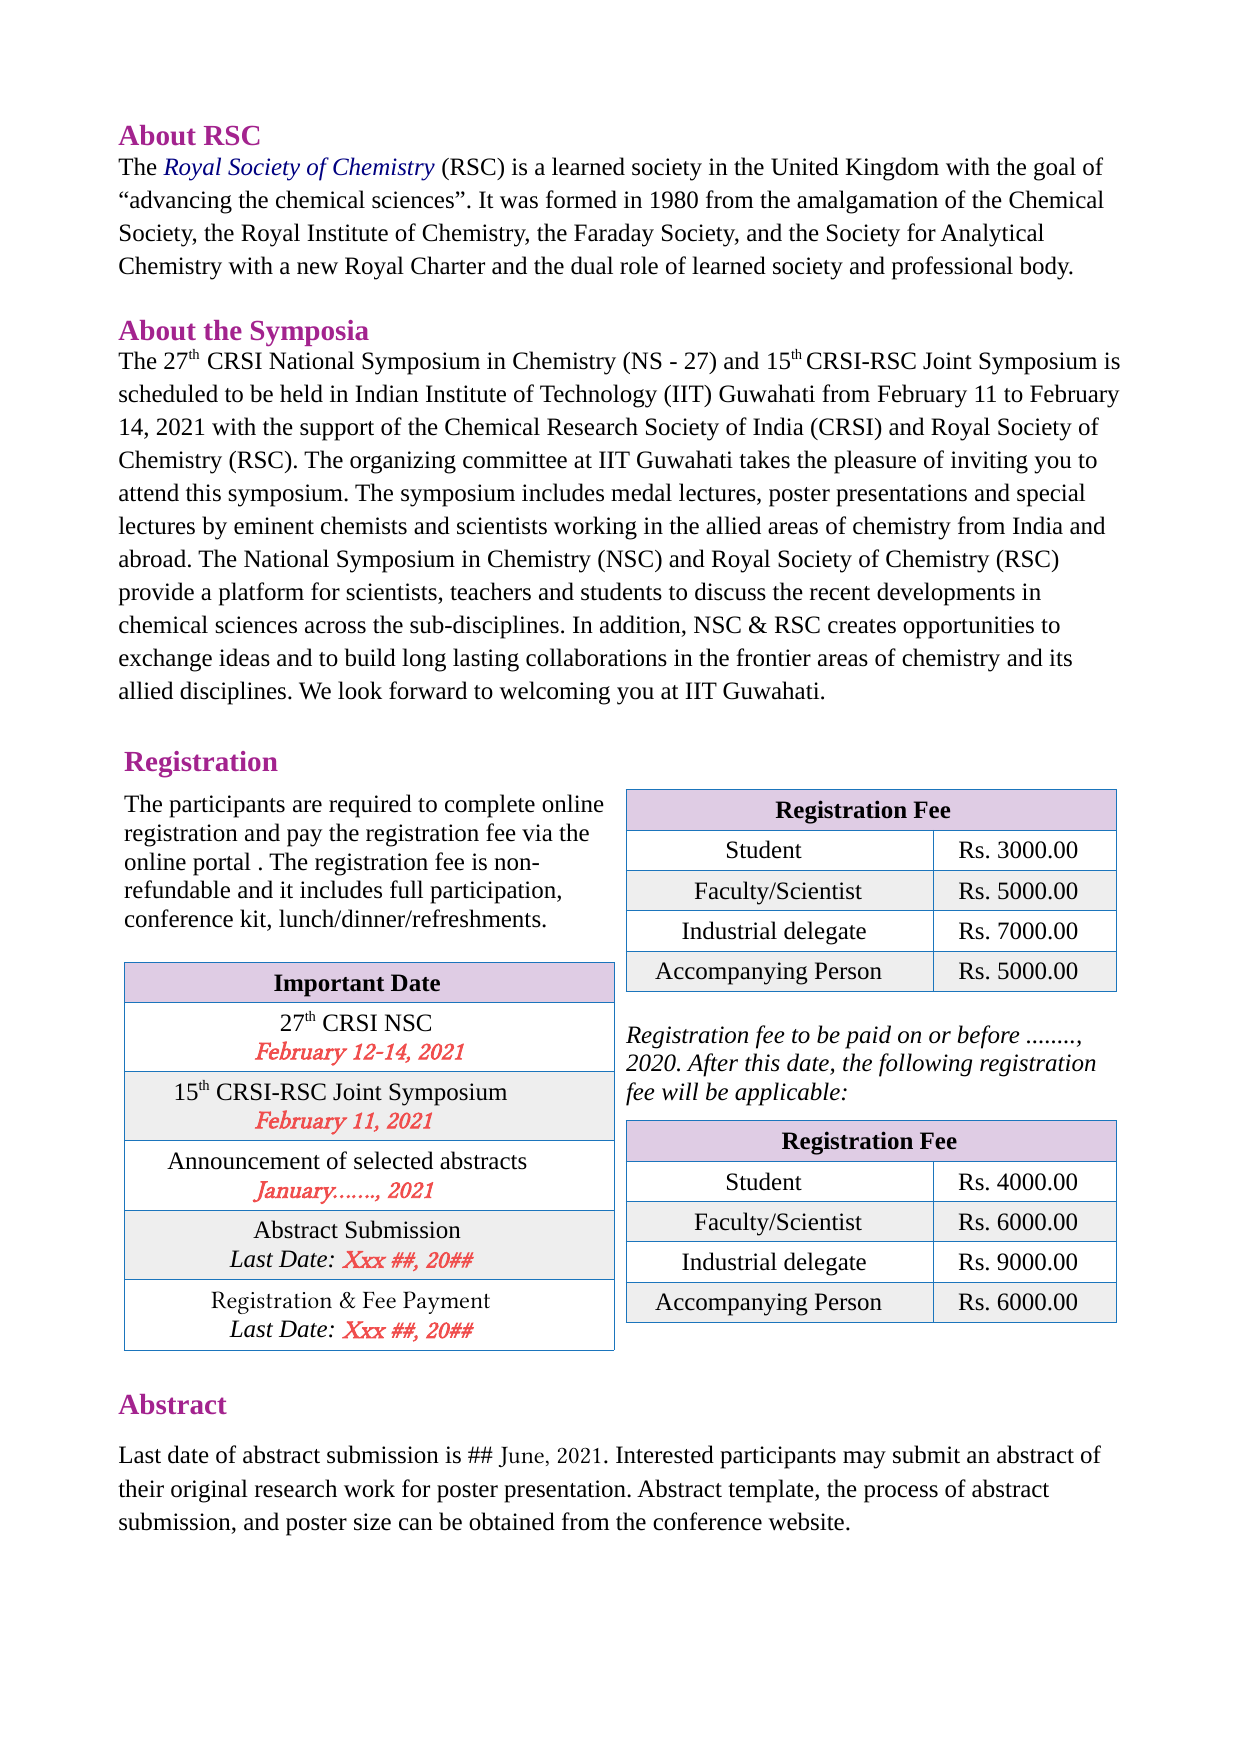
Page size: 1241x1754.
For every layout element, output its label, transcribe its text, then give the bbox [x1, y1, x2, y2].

table_cell Registration fee to be paid on or before ........, 2020. After this date, the following registration fee will be applicable: [621, 785, 1122, 1356]
table_cell Abstract Submission Last Date: Xxx ##, 20## [125, 1211, 614, 1279]
table_cell Rs. 6000.00 [934, 1202, 1116, 1241]
table_cell Student [627, 1162, 933, 1201]
text The Royal Society of Chemistry (RSC) is a learned society in the United Kingdom with the goal of “advancing the chemical sciences”. It was formed in 1980 from the amalgamation of the Chemical Society, the Royal Institute of Chemistry, the Faraday Society, and the Society for Analytical Chemistry with a new Royal Charter and the dual role of learned society and professional body. [118, 152, 1122, 279]
table_cell Announcement of selected abstracts January......., 2021 [125, 1141, 614, 1209]
text About the Symposia [118, 313, 1122, 346]
table_cell 15th CRSI-RSC Joint Symposium February 11, 2021 [125, 1072, 614, 1140]
table_header Registration Fee [627, 1121, 1116, 1161]
table_cell Registration & Fee Payment Last Date: Xxx ##, 20## [125, 1280, 614, 1350]
table_cell Accompanying Person [627, 1283, 933, 1322]
table_cell Industrial delegate [627, 1242, 933, 1282]
text Abstract [118, 1387, 1122, 1420]
table_cell Accompanying Person [627, 952, 933, 991]
text Last date of abstract submission is ## June, 2021. Interested participants may submit an abstract of their original research work for poster presentation. Abstract template, the process of abstract submission, and poster size can be obtained from the conference website. [118, 1440, 1122, 1535]
table_cell Rs. 9000.00 [934, 1242, 1116, 1282]
table_cell Rs. 4000.00 [934, 1162, 1116, 1201]
table_header Registration [119, 740, 1122, 783]
table_cell Faculty/Scientist [627, 871, 933, 910]
table_cell 27th CRSI NSC February 12-14, 2021 [125, 1003, 614, 1071]
table_cell Rs. 5000.00 [934, 871, 1116, 910]
table_cell Student [627, 831, 933, 870]
table_cell Faculty/Scientist [627, 1202, 933, 1241]
table_cell Industrial delegate [627, 911, 933, 951]
table_header Registration Fee [627, 790, 1116, 830]
table_cell Rs. 3000.00 [934, 831, 1116, 870]
table_cell The participants are required to complete online registration and pay the registration fee via the online portal . The registration fee is non-refundable and it includes full participation, conference kit, lunch/dinner/refreshments. [119, 785, 620, 1356]
table_cell Rs. 6000.00 [934, 1283, 1116, 1322]
text About RSC [118, 118, 1122, 152]
table_header Important Date [125, 963, 614, 1002]
table_cell Rs. 5000.00 [934, 952, 1116, 991]
table_cell Rs. 7000.00 [934, 911, 1116, 951]
text The 27th CRSI National Symposium in Chemistry (NS - 27) and 15th CRSI-RSC Joint Symposium is scheduled to be held in Indian Institute of Technology (IIT) Guwahati from February 11 to February 14, 2021 with the support of the Chemical Research Society of India (CRSI) and Royal Society of Chemistry (RSC). The organizing committee at IIT Guwahati takes the pleasure of inviting you to attend this symposium. The symposium includes medal lectures, poster presentations and special lectures by eminent chemists and scientists working in the allied areas of chemistry from India and abroad. The National Symposium in Chemistry (NSC) and Royal Society of Chemistry (RSC) provide a platform for scientists, teachers and students to discuss the recent developments in chemical sciences across the sub-disciplines. In addition, NSC & RSC creates opportunities to exchange ideas and to build long lasting collaborations in the frontier areas of chemistry and its allied disciplines. We look forward to welcoming you at IIT Guwahati. [118, 346, 1122, 705]
